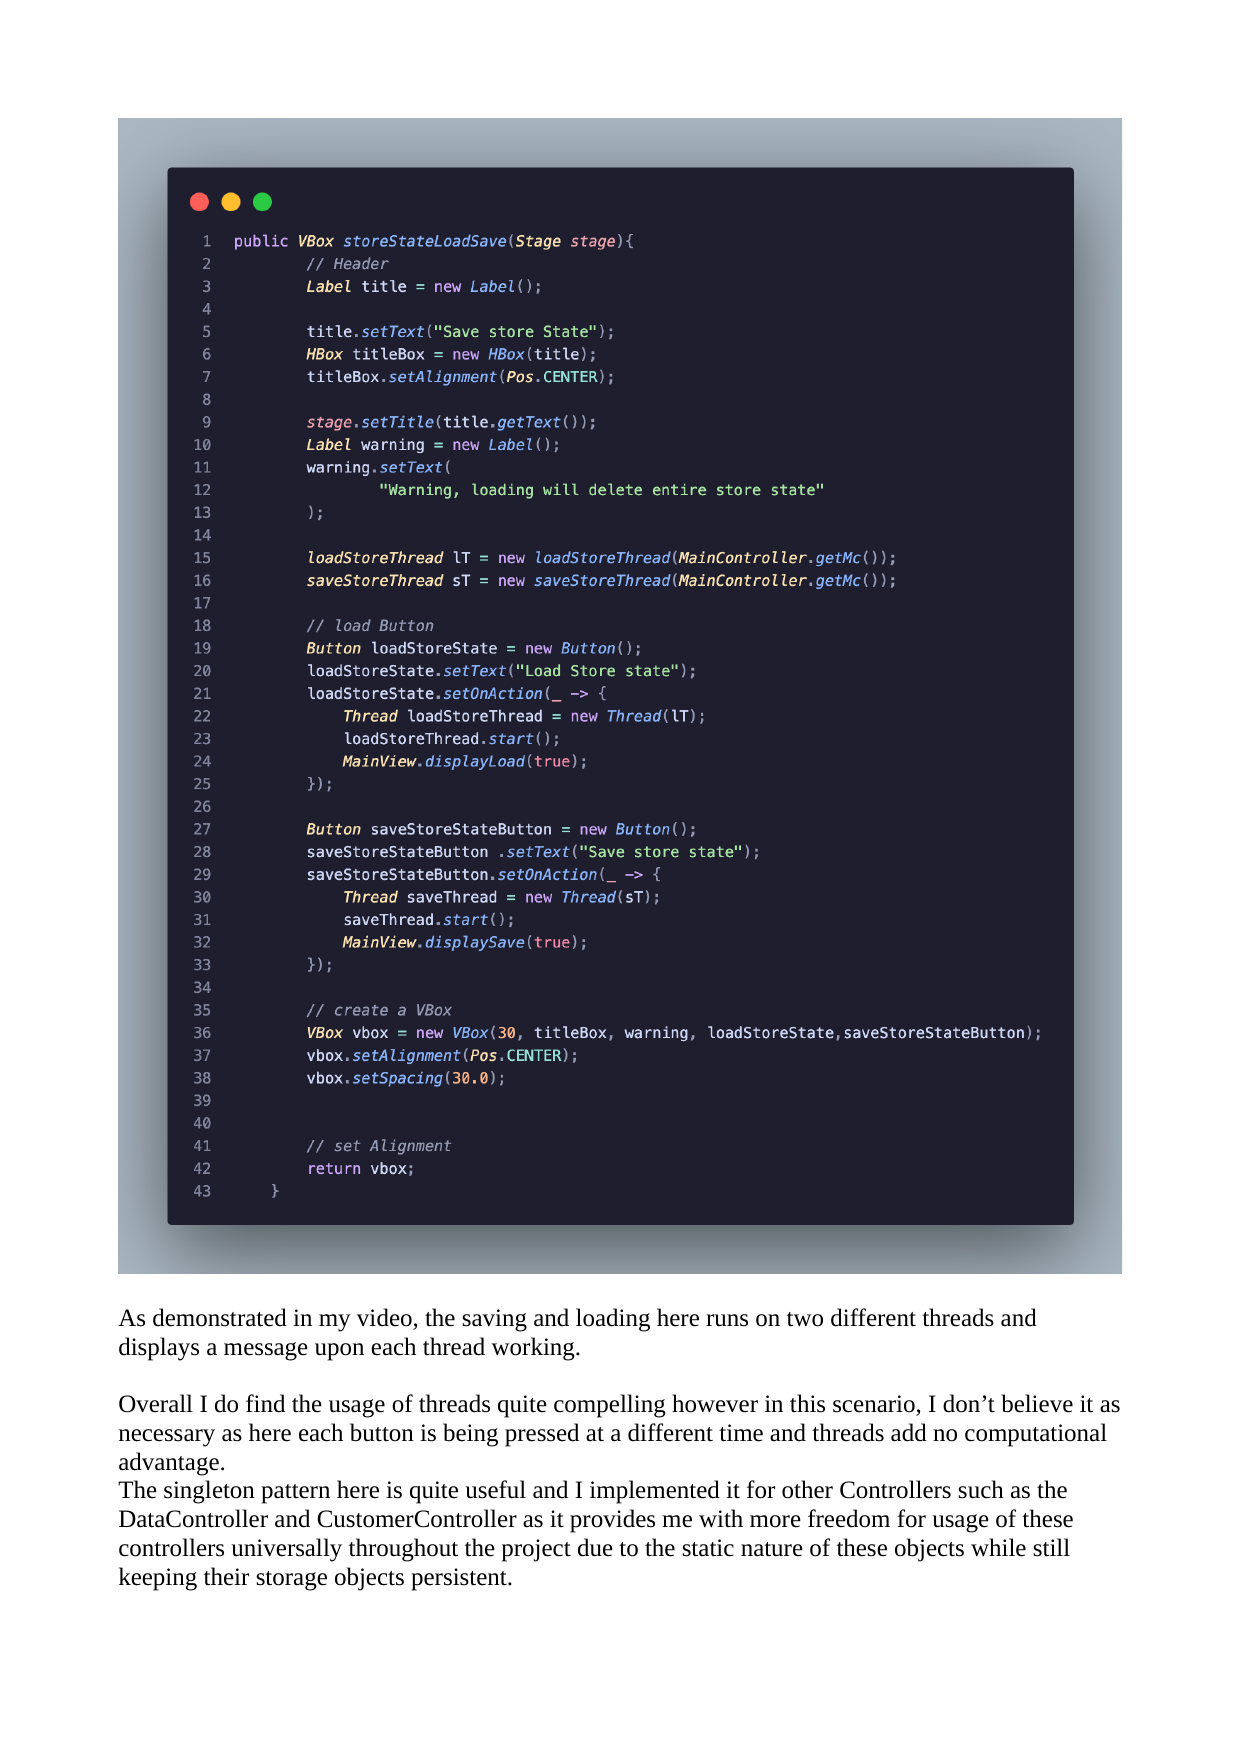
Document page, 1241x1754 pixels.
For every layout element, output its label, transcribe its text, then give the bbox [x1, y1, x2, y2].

text As demonstrated in my video, the saving and loading here runs on two different threads and displays a message upon each thread working. [118, 1303, 1122, 1360]
text Overall I do find the usage of threads quite compelling however in this scenario, I don’t believe it as necessary as here each button is being pressed at a different time and threads add no computational advantage. [118, 1389, 1122, 1475]
text The singleton pattern here is quite useful and I implemented it for other Controllers such as the DataController and CustomerController as it provides me with more freedom for usage of these controllers universally throughout the project due to the static nature of these objects while still keeping their storage objects persistent. [118, 1475, 1122, 1590]
picture [118, 118, 1123, 1274]
